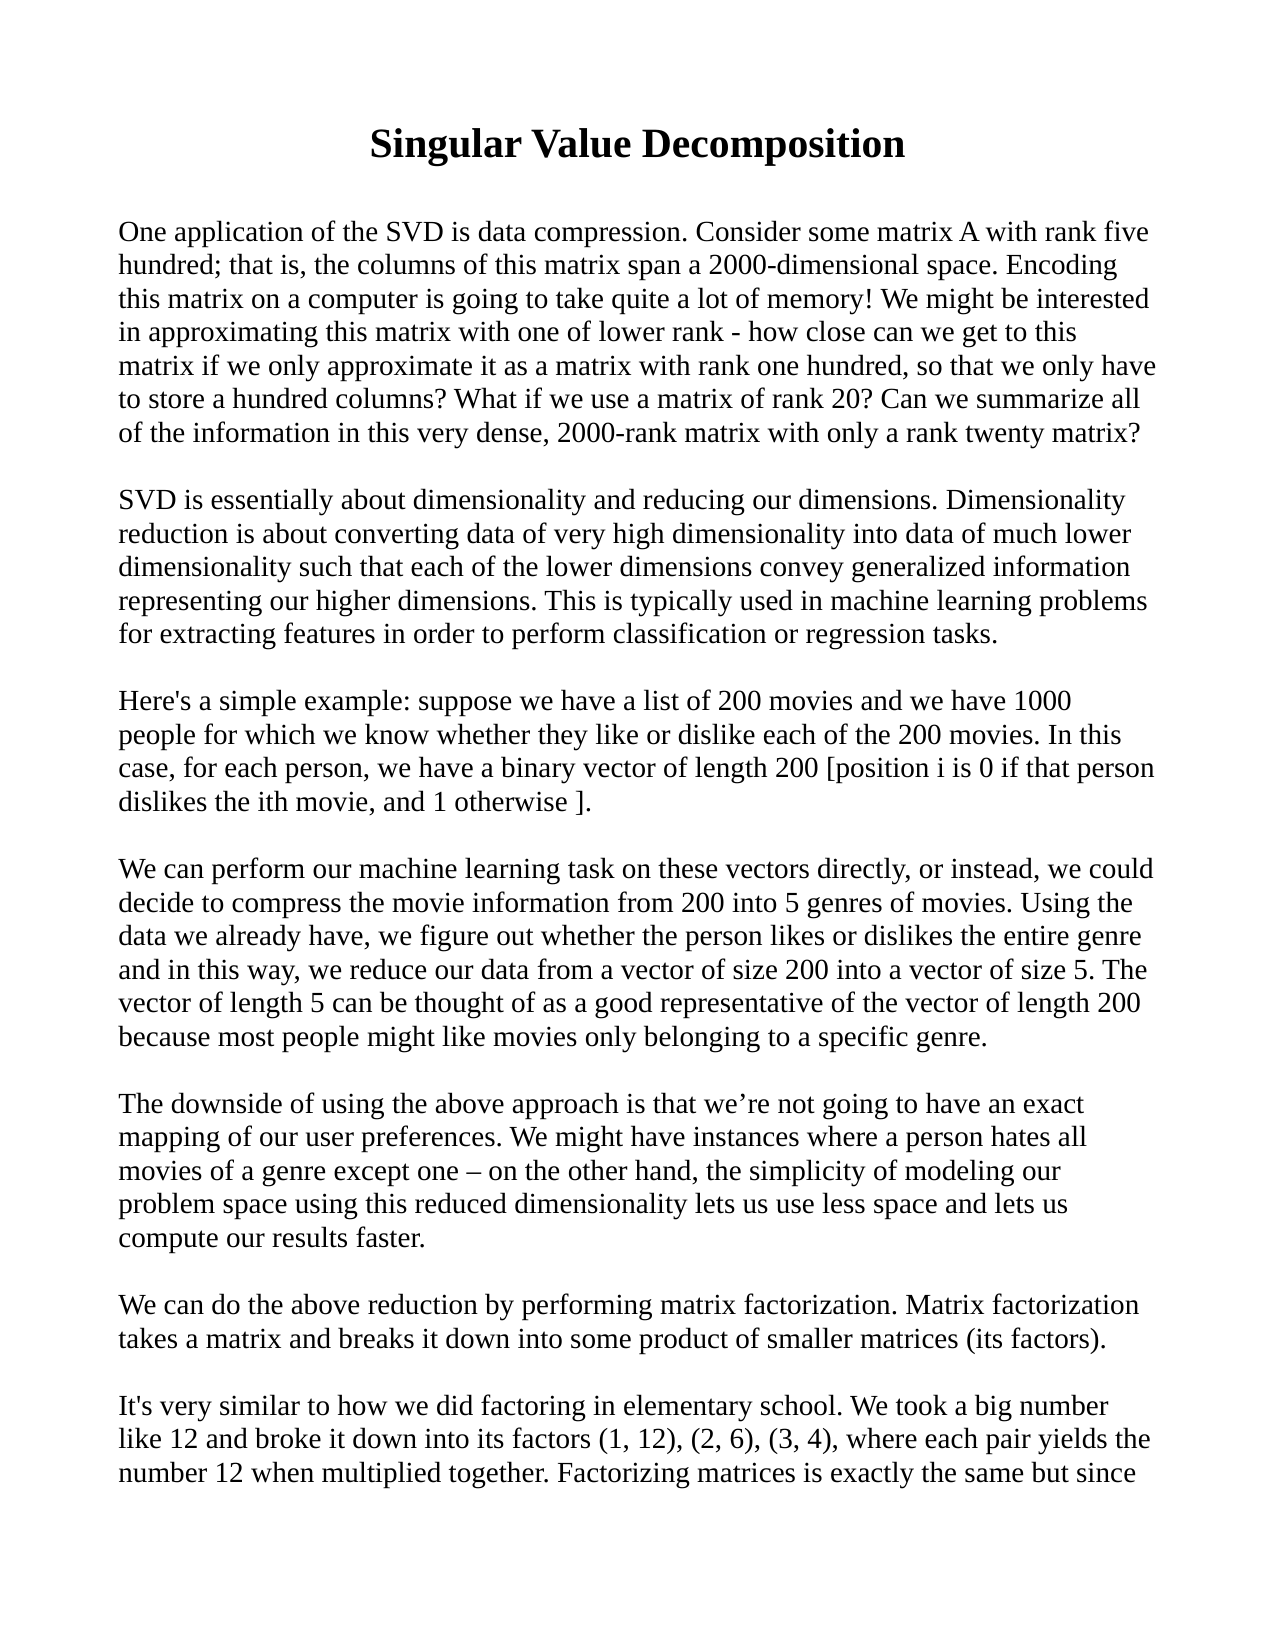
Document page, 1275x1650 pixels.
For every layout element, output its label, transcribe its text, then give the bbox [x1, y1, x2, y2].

text We can perform our machine learning task on these vectors directly, or instead, we could decide to compress the movie information from 200 into 5 genres of movies. Using the data we already have, we figure out whether the person likes or dislikes the entire genre and in this way, we reduce our data from a vector of size 200 into a vector of size 5. The vector of length 5 can be thought of as a good representative of the vector of length 200 because most people might like movies only belonging to a specific genre. [118, 851, 1157, 1052]
text Singular Value Decomposition [118, 118, 1157, 166]
text It's very similar to how we did factoring in elementary school. We took a big number like 12 and broke it down into its factors (1, 12), (2, 6), (3, 4), where each pair yields the number 12 when multiplied together. Factorizing matrices is exactly the same but since [118, 1388, 1157, 1488]
text The downside of using the above approach is that we’re not going to have an exact mapping of our user preferences. We might have instances where a person hates all movies of a genre except one – on the other hand, the simplicity of modeling our problem space using this reduced dimensionality lets us use less space and lets us compute our results faster. [118, 1086, 1157, 1254]
text We can do the above reduction by performing matrix factorization. Matrix factorization takes a matrix and breaks it down into some product of smaller matrices (its factors). [118, 1287, 1157, 1354]
text SVD is essentially about dimensionality and reducing our dimensions. Dimensionality reduction is about converting data of very high dimensionality into data of much lower dimensionality such that each of the lower dimensions convey generalized information representing our higher dimensions. This is typically used in machine learning problems for extracting features in order to perform classification or regression tasks. [118, 482, 1157, 650]
text Here's a simple example: suppose we have a list of 200 movies and we have 1000 people for which we know whether they like or dislike each of the 200 movies. In this case, for each person, we have a binary vector of length 200 [position i is 0 if that person dislikes the ith movie, and 1 otherwise ]. [118, 683, 1157, 818]
text One application of the SVD is data compression. Consider some matrix A with rank five hundred; that is, the columns of this matrix span a 2000-dimensional space. Encoding this matrix on a computer is going to take quite a lot of memory! We might be interested in approximating this matrix with one of lower rank - how close can we get to this matrix if we only approximate it as a matrix with rank one hundred, so that we only have to store a hundred columns? What if we use a matrix of rank 20? Can we summarize all of the information in this very dense, 2000-rank matrix with only a rank twenty matrix? [118, 214, 1157, 449]
